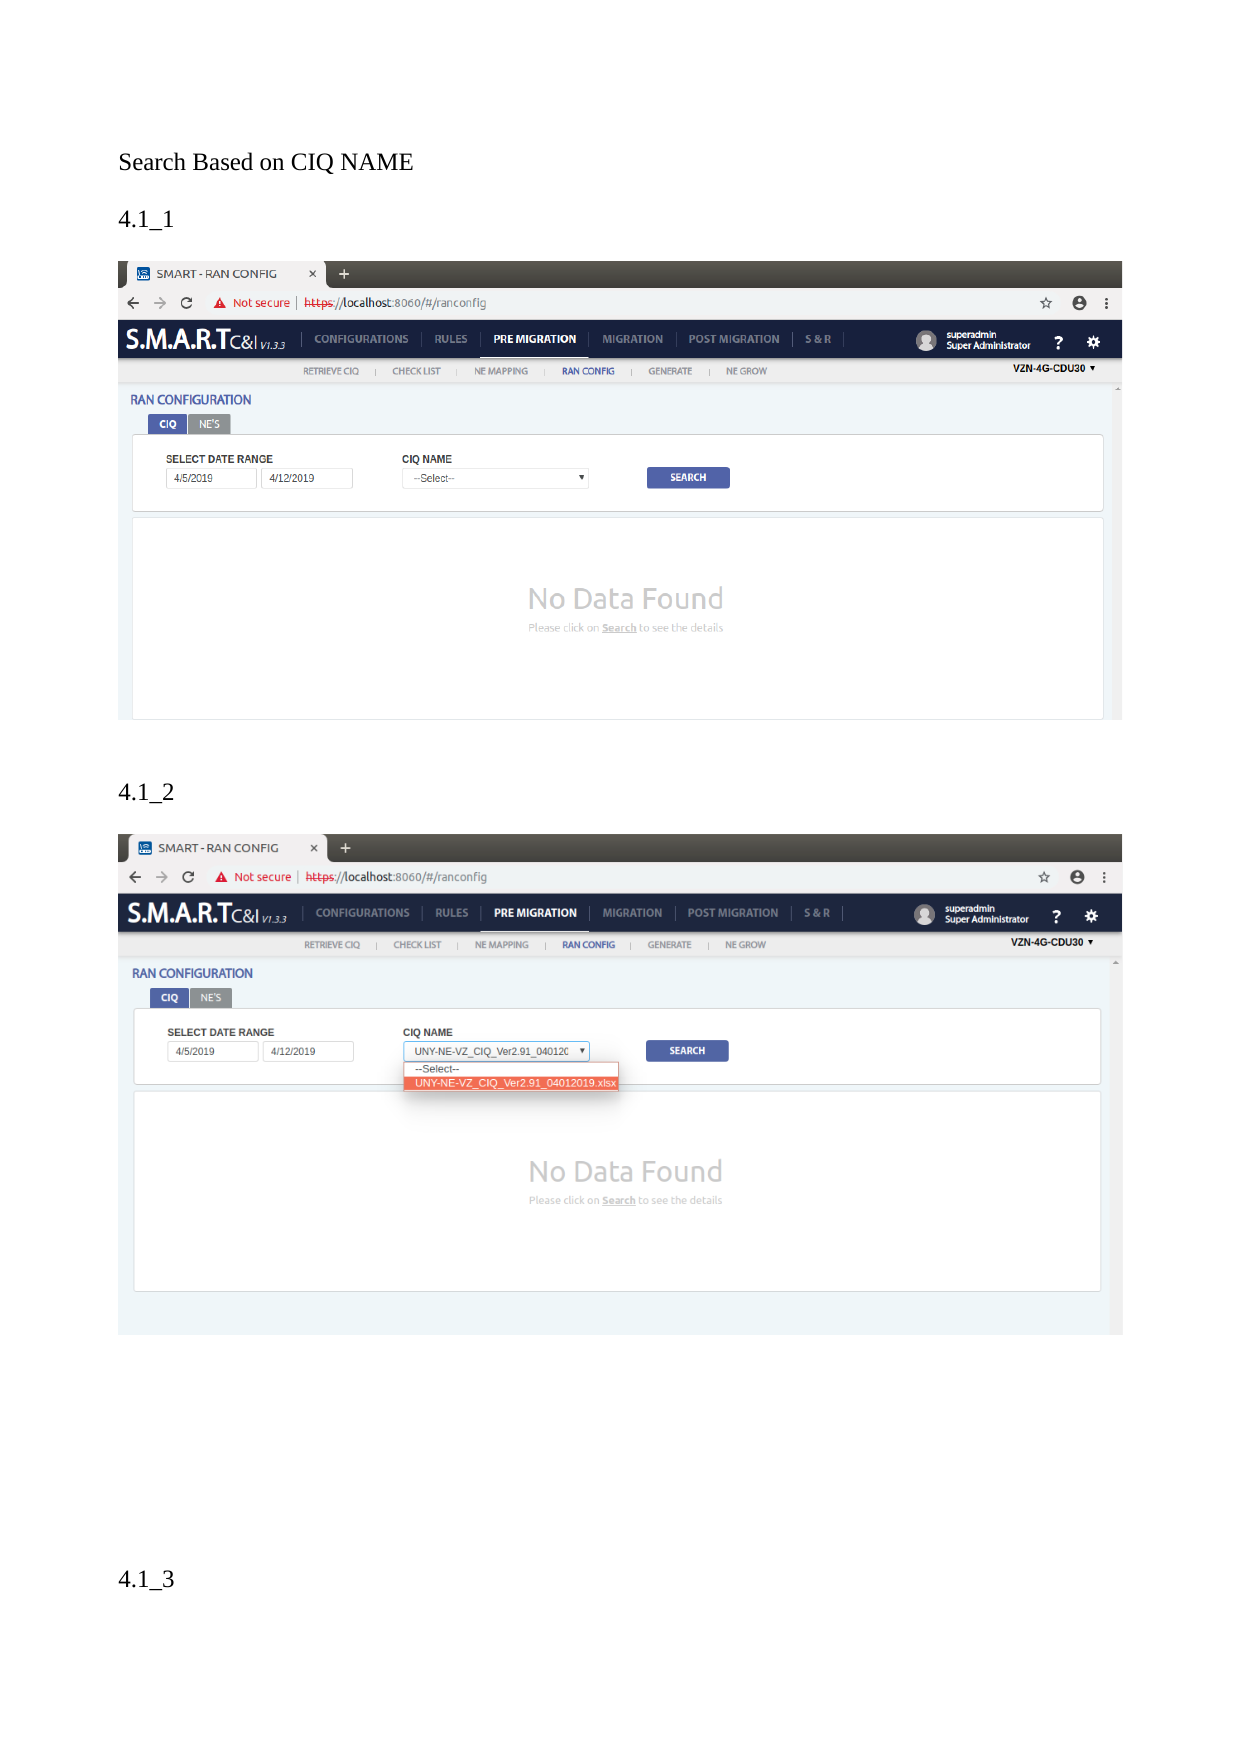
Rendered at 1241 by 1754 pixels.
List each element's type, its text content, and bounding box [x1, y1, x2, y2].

text Search Based on CIQ NAME [118, 147, 1122, 176]
picture [118, 834, 1123, 1335]
picture [118, 261, 1123, 720]
text 4.1_2 [118, 777, 1122, 806]
text 4.1_3 [118, 1564, 1122, 1593]
text 4.1_1 [118, 204, 1122, 233]
